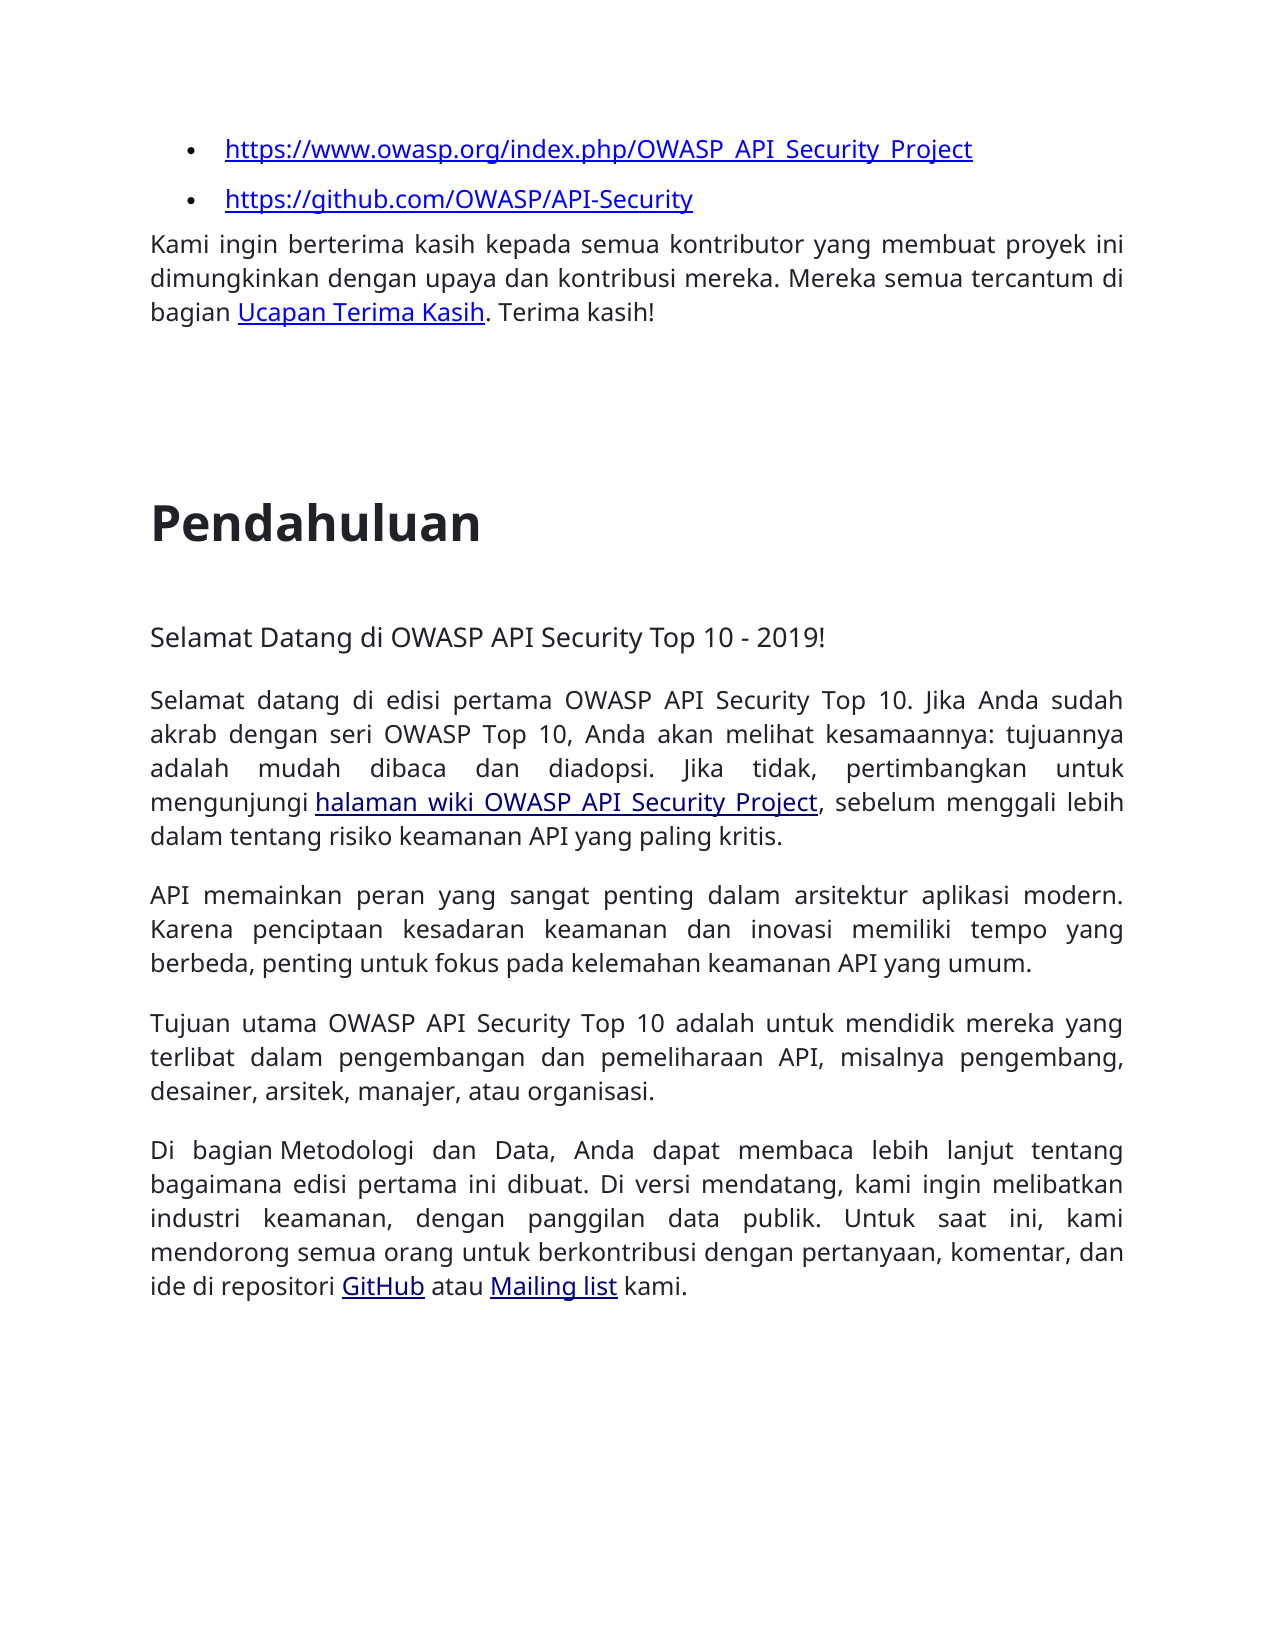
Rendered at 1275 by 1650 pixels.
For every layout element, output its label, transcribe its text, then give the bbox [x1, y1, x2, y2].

text Kami ingin berterima kasih kepada semua kontributor yang membuat proyek ini dimungkinkan dengan upaya dan kontribusi mereka. Mereka semua tercantum di bagian Ucapan Terima Kasih. Terima kasih! [150, 226, 1125, 329]
list https://www.owasp.org/index.php/OWASP_API_Security_Project [187, 131, 1125, 165]
list https://github.com/OWASP/API-Security [187, 182, 1125, 216]
text Di bagian Metodologi dan Data, Anda dapat membaca lebih lanjut tentang bagaimana edisi pertama ini dibuat. Di versi mendatang, kami ingin melibatkan industri keamanan, dengan panggilan data publik. Untuk saat ini, kami mendorong semua orang untuk berkontribusi dengan pertanyaan, komentar, dan ide di repositori GitHub atau Mailing list kami. [150, 1132, 1125, 1303]
text Tujuan utama OWASP API Security Top 10 adalah untuk mendidik mereka yang terlibat dalam pengembangan dan pemeliharaan API, misalnya pengembang, desainer, arsitek, manajer, atau organisasi. [150, 1005, 1125, 1107]
subtitle Pendahuluan [150, 488, 1125, 556]
subtitle Selamat Datang di OWASP API Security Top 10 - 2019! [150, 618, 1125, 655]
text API memainkan peran yang sangat penting dalam arsitektur aplikasi modern. Karena penciptaan kesadaran keamanan dan inovasi memiliki tempo yang berbeda, penting untuk fokus pada kelemahan keamanan API yang umum. [150, 878, 1125, 980]
text Selamat datang di edisi pertama OWASP API Security Top 10. Jika Anda sudah akrab dengan seri OWASP Top 10, Anda akan melihat kesamaannya: tujuannya adalah mudah dibaca dan diadopsi. Jika tidak, pertimbangkan untuk mengunjungi halaman wiki OWASP API Security Project, sebelum menggali lebih dalam tentang risiko keamanan API yang paling kritis. [150, 683, 1125, 853]
